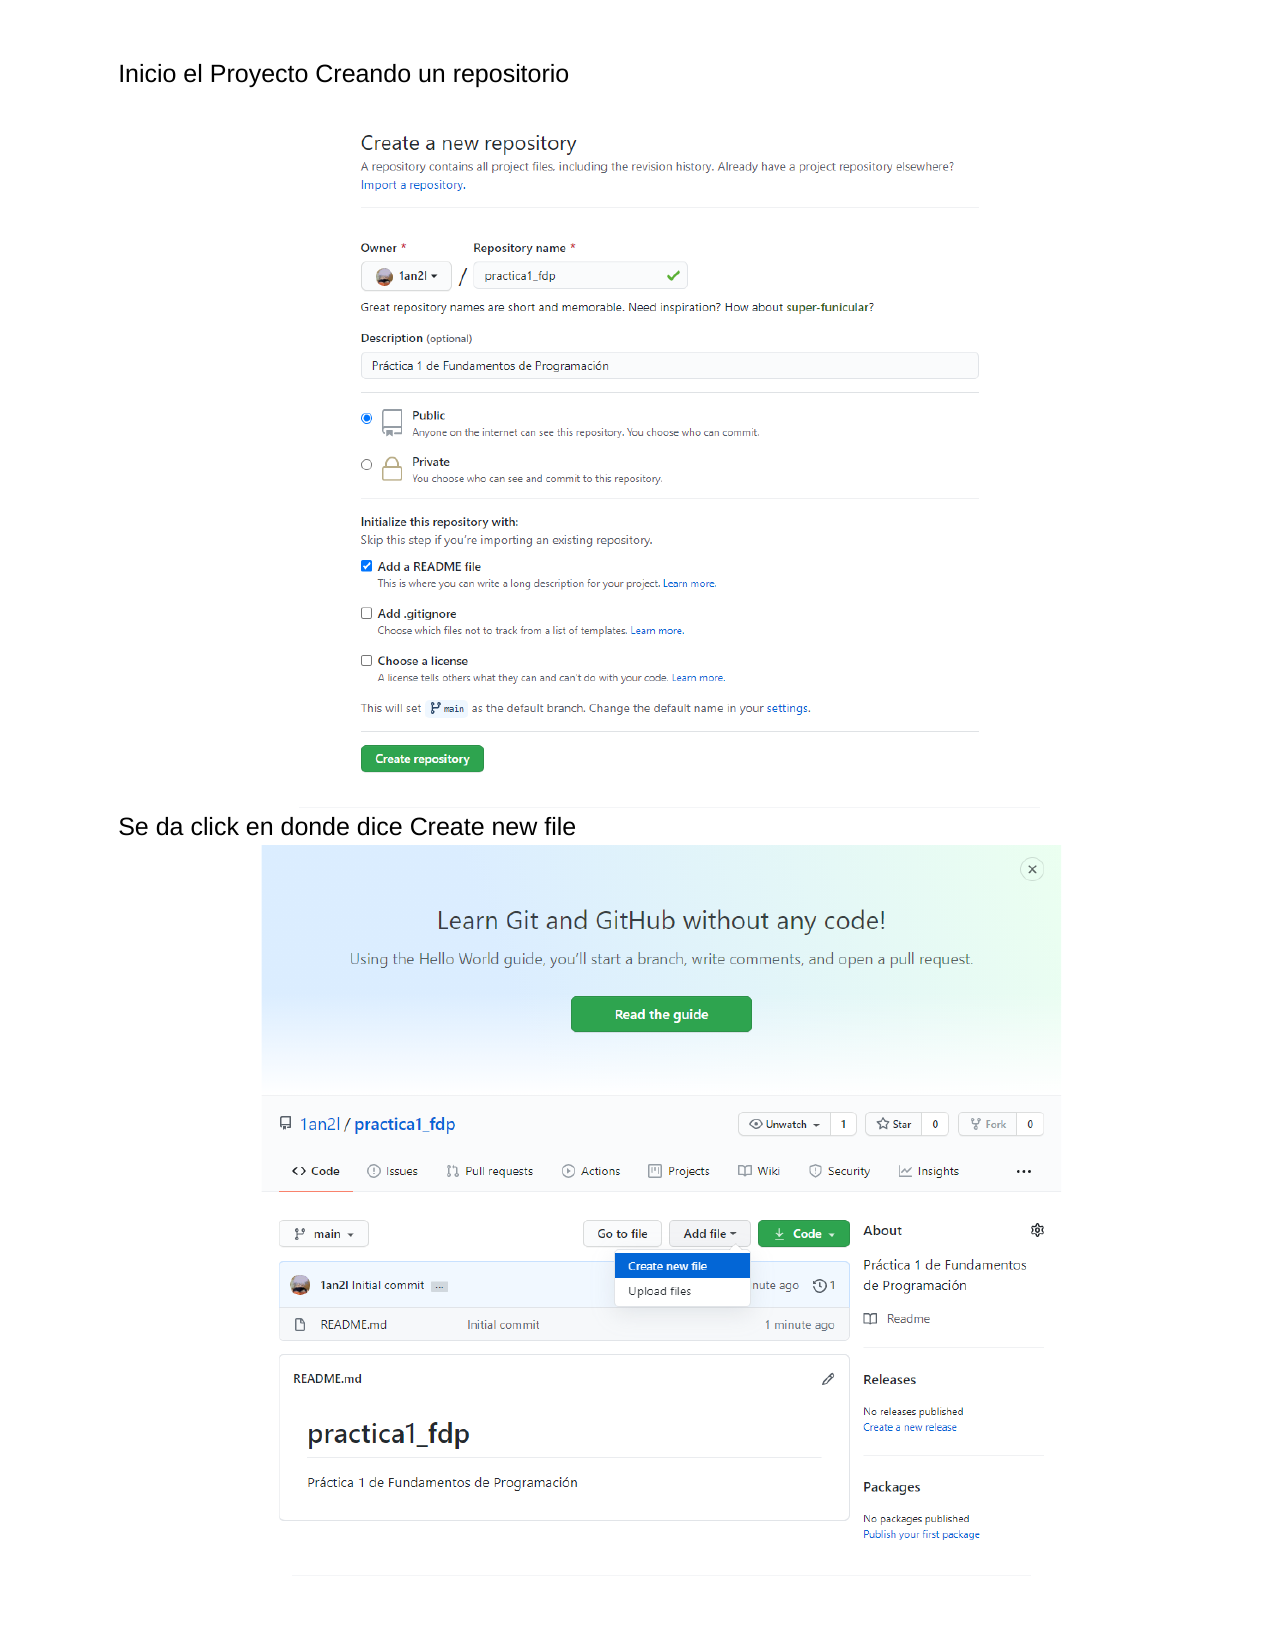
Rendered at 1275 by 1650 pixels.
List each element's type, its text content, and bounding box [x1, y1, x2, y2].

text Se da click en donde dice Create new file [118, 812, 1205, 841]
text Inicio el Proyecto Creando un repositorio [118, 59, 1205, 88]
